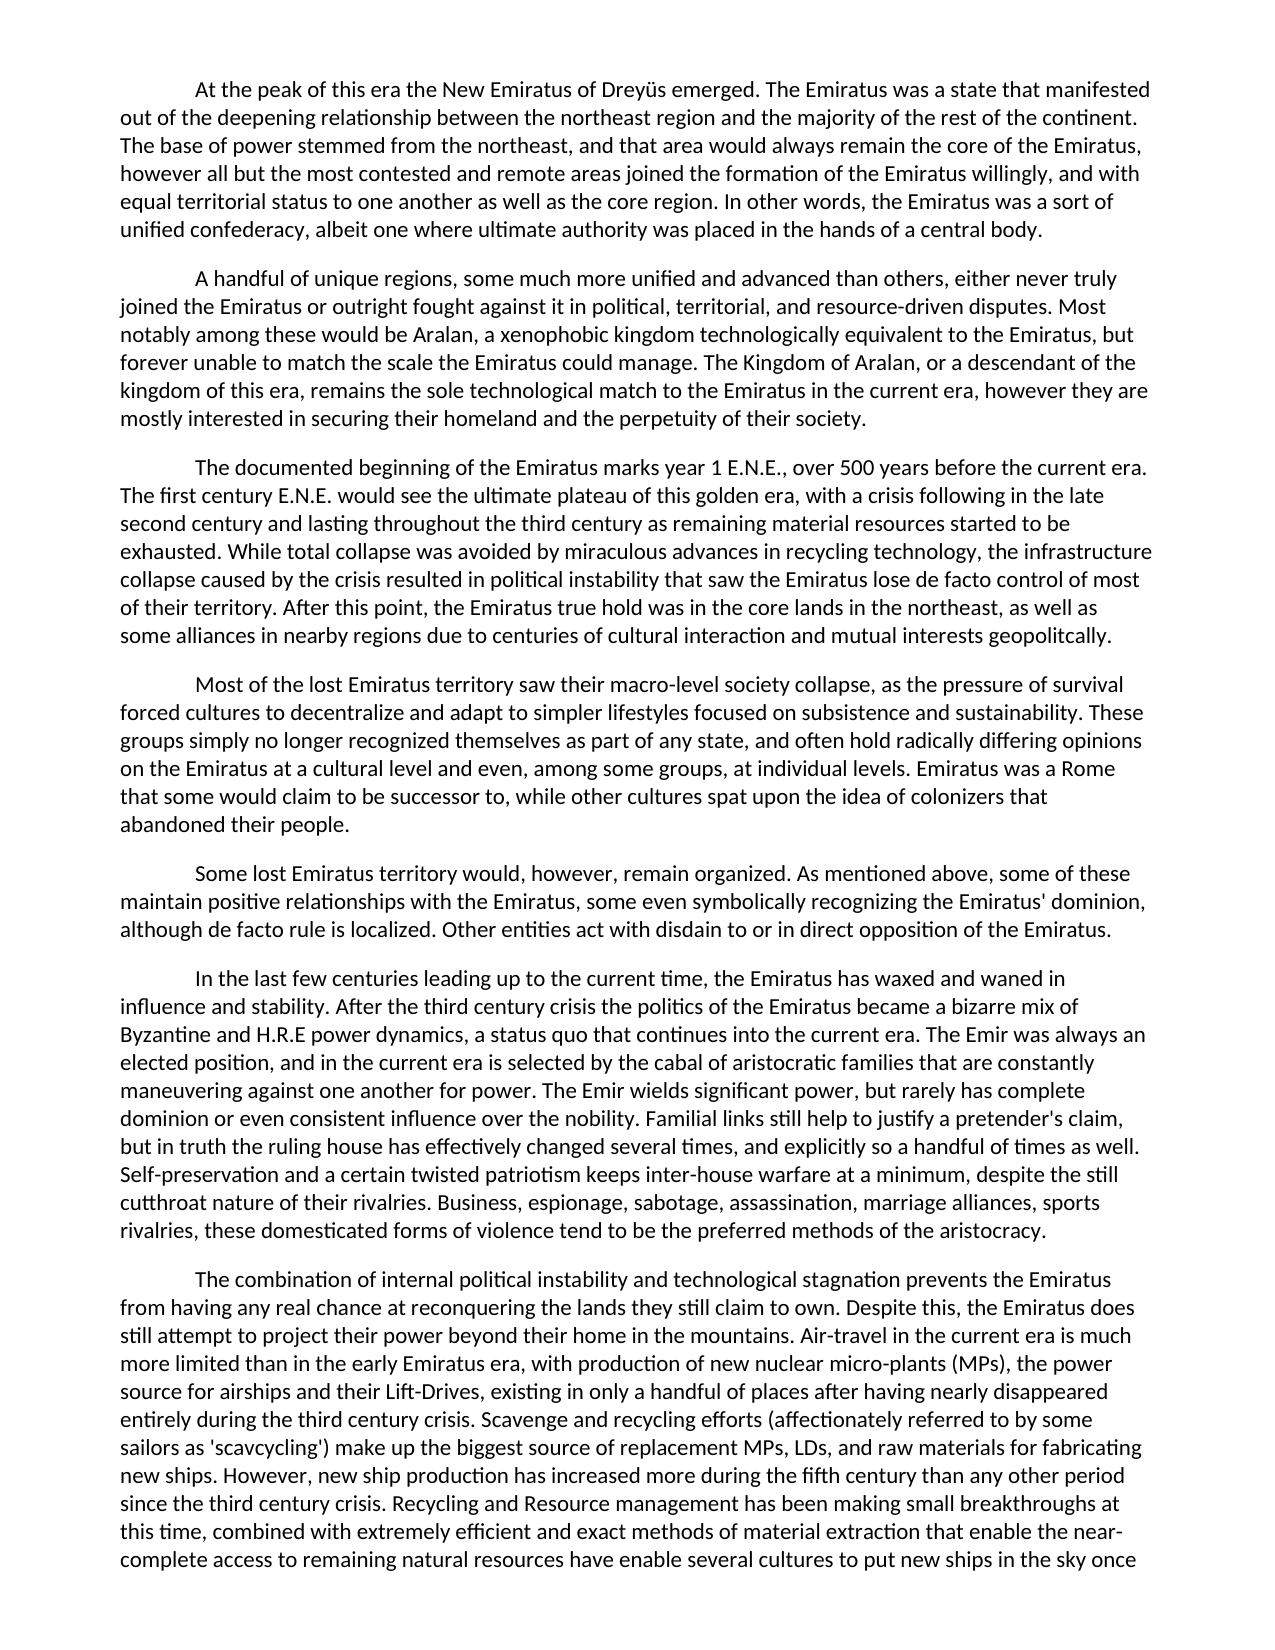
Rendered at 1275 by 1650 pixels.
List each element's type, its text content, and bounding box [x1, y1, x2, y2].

text In the last few centuries leading up to the current time, the Emiratus has waxed and waned in influence and stability. After the third century crisis the politics of the Emiratus became a bizarre mix of Byzantine and H.R.E power dynamics, a status quo that continues into the current era. The Emir was always an elected position, and in the current era is selected by the cabal of aristocratic families that are constantly maneuvering against one another for power. The Emir wields significant power, but rarely has complete dominion or even consistent influence over the nobility. Familial links still help to justify a pretender's claim, but in truth the ruling house has effectively changed several times, and explicitly so a handful of times as well. Self-preservation and a certain twisted patriotism keeps inter-house warfare at a minimum, despite the still cutthroat nature of their rivalries. Business, espionage, sabotage, assassination, marriage alliances, sports rivalries, these domesticated forms of violence tend to be the preferred methods of the aristocracy. [120, 964, 1155, 1244]
text The documented beginning of the Emiratus marks year 1 E.N.E., over 500 years before the current era. The first century E.N.E. would see the ultimate plateau of this golden era, with a crisis following in the late second century and lasting throughout the third century as remaining material resources started to be exhausted. While total collapse was avoided by miraculous advances in recycling technology, the infrastructure collapse caused by the crisis resulted in political instability that saw the Emiratus lose de facto control of most of their territory. After this point, the Emiratus true hold was in the core lands in the northeast, as well as some alliances in nearby regions due to centuries of cultural interaction and mutual interests geopolitcally. [120, 453, 1155, 649]
text Some lost Emiratus territory would, however, remain organized. As mentioned above, some of these maintain positive relationships with the Emiratus, some even symbolically recognizing the Emiratus' dominion, although de facto rule is localized. Other entities act with disdain to or in direct opposition of the Emiratus. [120, 859, 1155, 943]
text At the peak of this era the New Emiratus of Dreyüs emerged. The Emiratus was a state that manifested out of the deepening relationship between the northeast region and the majority of the rest of the continent. The base of power stemmed from the northeast, and that area would always remain the core of the Emiratus, however all but the most contested and remote areas joined the formation of the Emiratus willingly, and with equal territorial status to one another as well as the core region. In other words, the Emiratus was a sort of unified confederacy, albeit one where ultimate authority was placed in the hands of a central body. [120, 75, 1155, 243]
text A handful of unique regions, some much more unified and advanced than others, either never truly joined the Emiratus or outright fought against it in political, territorial, and resource-driven disputes. Most notably among these would be Aralan, a xenophobic kingdom technologically equivalent to the Emiratus, but forever unable to match the scale the Emiratus could manage. The Kingdom of Aralan, or a descendant of the kingdom of this era, remains the sole technological match to the Emiratus in the current era, however they are mostly interested in securing their homeland and the perpetuity of their society. [120, 264, 1155, 432]
text The combination of internal political instability and technological stagnation prevents the Emiratus from having any real chance at reconquering the lands they still claim to own. Despite this, the Emiratus does still attempt to project their power beyond their home in the mountains. Air-travel in the current era is much more limited than in the early Emiratus era, with production of new nuclear micro-plants (MPs), the power source for airships and their Lift-Drives, existing in only a handful of places after having nearly disappeared entirely during the third century crisis. Scavenge and recycling efforts (affectionately referred to by some sailors as 'scavcycling') make up the biggest source of replacement MPs, LDs, and raw materials for fabricating new ships. However, new ship production has increased more during the fifth century than any other period since the third century crisis. Recycling and Resource management has been making small breakthroughs at this time, combined with extremely efficient and exact methods of material extraction that enable the near-complete access to remaining natural resources have enable several cultures to put new ships in the sky once [120, 1265, 1155, 1573]
text Most of the lost Emiratus territory saw their macro-level society collapse, as the pressure of survival forced cultures to decentralize and adapt to simpler lifestyles focused on subsistence and sustainability. These groups simply no longer recognized themselves as part of any state, and often hold radically differing opinions on the Emiratus at a cultural level and even, among some groups, at individual levels. Emiratus was a Rome that some would claim to be successor to, while other cultures spat upon the idea of colonizers that abandoned their people. [120, 670, 1155, 838]
